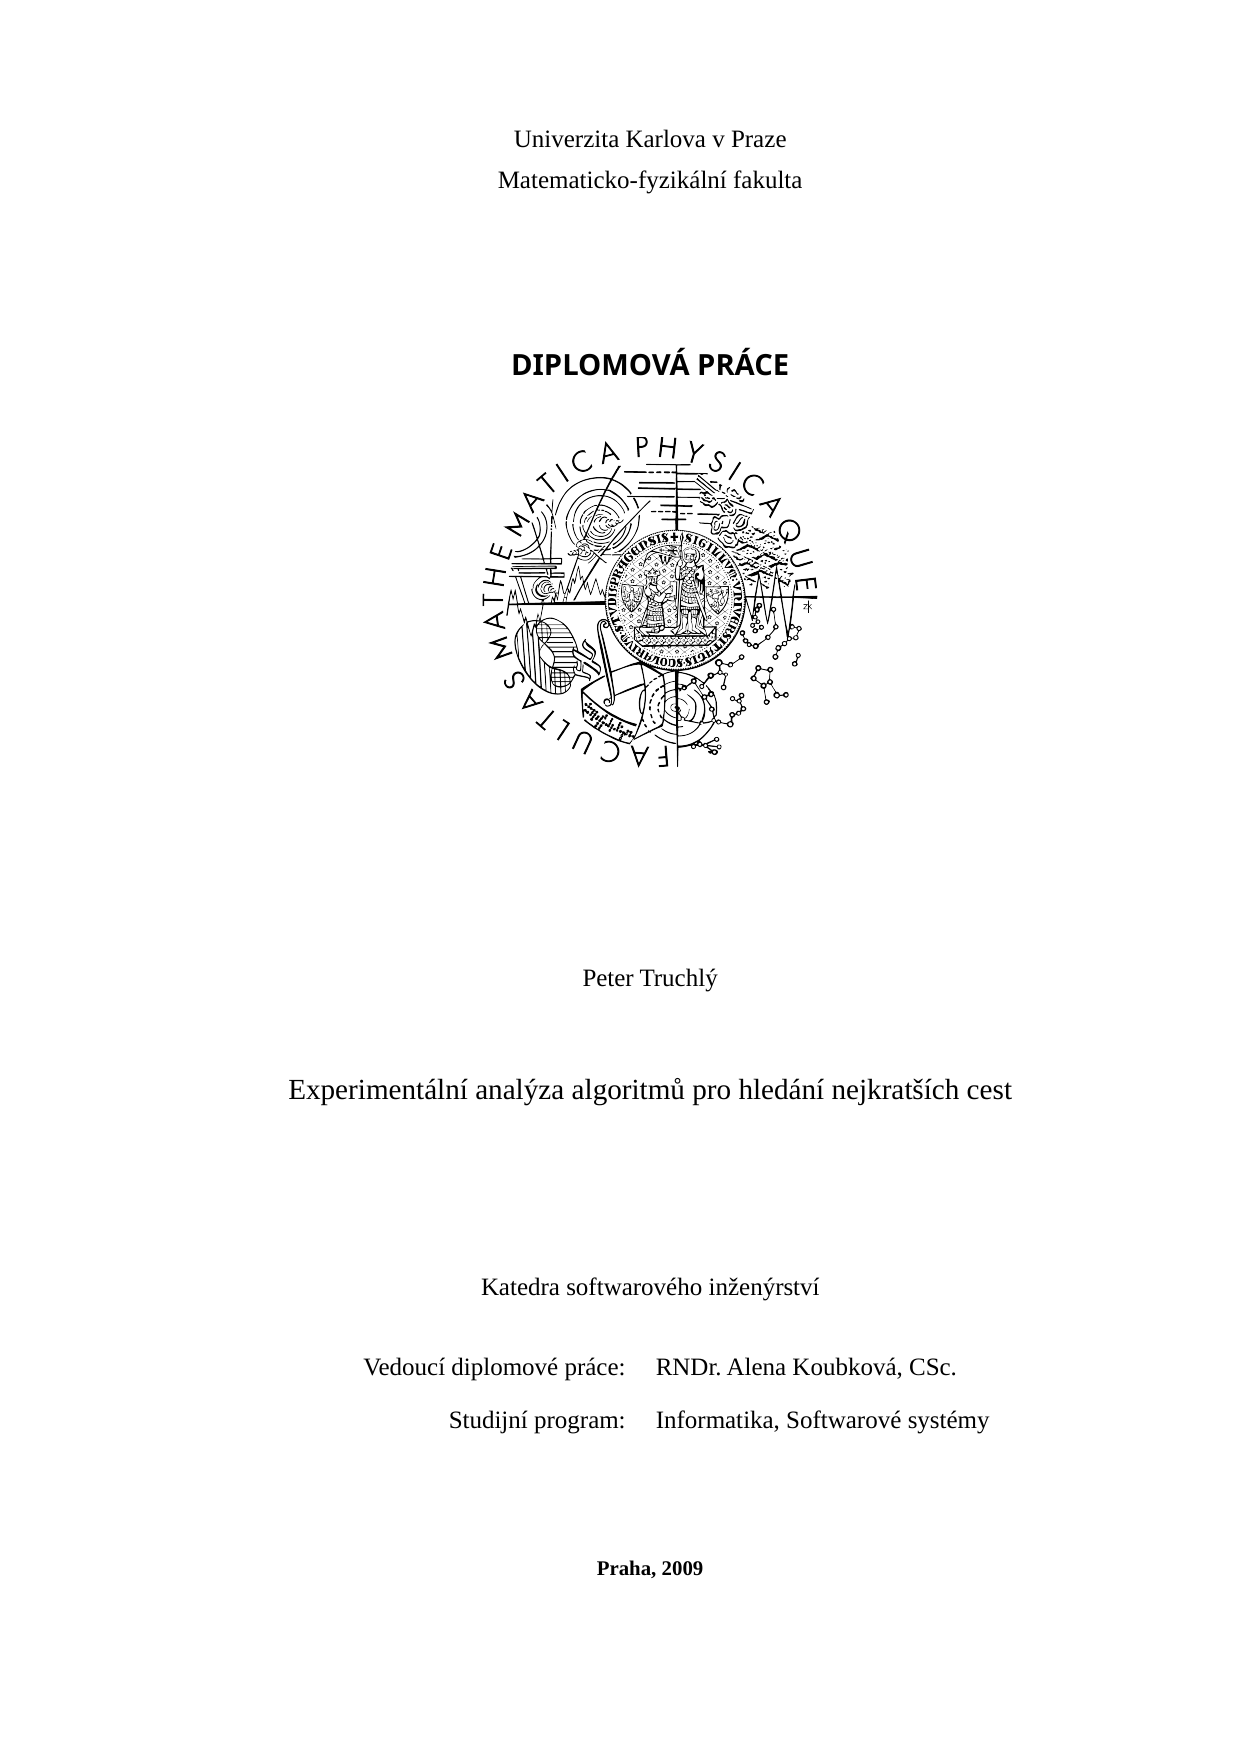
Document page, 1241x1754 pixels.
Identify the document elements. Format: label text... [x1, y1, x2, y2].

table_cell [807, 1111, 1122, 1266]
table_cell [807, 1550, 1122, 1590]
table_cell [807, 957, 1122, 997]
table_cell [179, 339, 493, 403]
table_cell [179, 403, 1122, 802]
table_cell [179, 1111, 493, 1266]
table_cell [179, 1306, 493, 1347]
table_cell RNDr. Alena Koubková, CSc. [650, 1347, 1122, 1399]
table_cell [179, 802, 493, 957]
table_cell [807, 213, 1122, 339]
table_cell [493, 1452, 807, 1550]
table_cell Vedoucí diplomové práce: [179, 1347, 650, 1399]
table_cell [179, 213, 493, 339]
table_cell Experimentální analýza algoritmů pro hledání nejkratších cest [179, 1066, 1122, 1111]
table_cell [807, 1452, 1122, 1550]
table_cell Praha, 2009 [493, 1550, 807, 1590]
table_cell [807, 802, 1122, 957]
table_cell [179, 1452, 493, 1550]
table_cell [493, 802, 807, 957]
table_cell Peter Truchlý [493, 957, 807, 997]
table_cell [493, 1111, 807, 1266]
table_cell [179, 1550, 493, 1590]
table_cell [493, 997, 807, 1066]
table_cell [179, 957, 493, 997]
table_cell [807, 339, 1122, 403]
table_cell Katedra softwarového inženýrství [179, 1266, 1122, 1306]
table_cell [807, 997, 1122, 1066]
table_cell Studijní program: [179, 1399, 650, 1452]
table_cell Informatika, Softwarové systémy [650, 1399, 1122, 1452]
table_cell [493, 213, 807, 339]
table_cell [179, 997, 493, 1066]
table_cell DIPLOMOVÁ PRÁCE [493, 339, 807, 403]
picture [482, 437, 818, 768]
table_cell [807, 1306, 1122, 1347]
table_header Univerzita Karlova v Praze Matematicko-fyzikální fakulta [179, 119, 1122, 212]
table_cell [493, 1306, 807, 1347]
